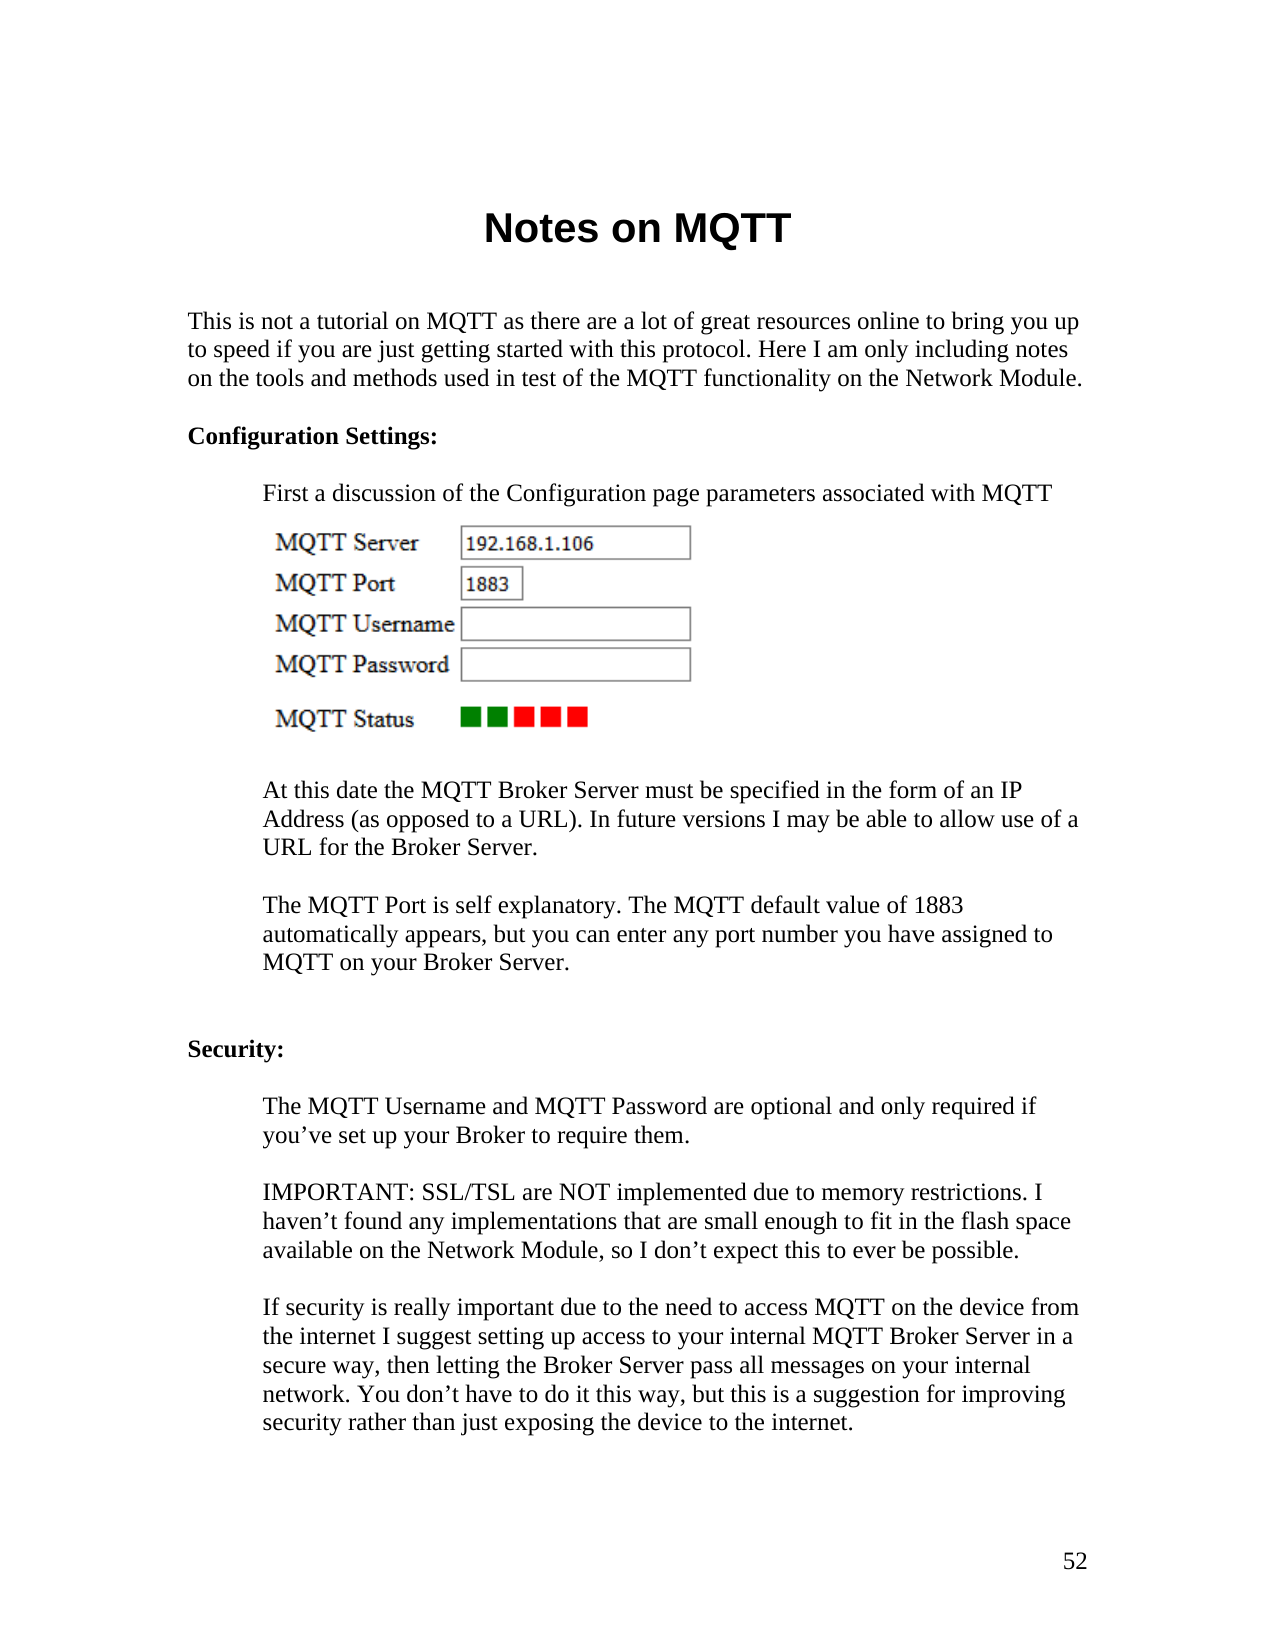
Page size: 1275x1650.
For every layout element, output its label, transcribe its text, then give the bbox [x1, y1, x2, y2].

text The MQTT Username and MQTT Password are optional and only required if you’ve set up your Broker to require them. [262, 1091, 1087, 1149]
text Configuration Settings: [187, 421, 1087, 449]
text This is not a tutorial on MQTT as there are a lot of great resources online to bring you up to speed if you are just getting started with this protocol. Here I am only including notes on the tools and methods used in test of the MQTT functionality on the Network Module. [187, 306, 1087, 392]
picture [262, 507, 718, 746]
text First a discussion of the Configuration page parameters associated with MQTT [262, 478, 1087, 507]
text If security is really important due to the need to access MQTT on the device from the internet I suggest setting up access to your internal MQTT Broker Server in a secure way, then letting the Broker Server pass all messages on your internal network. You don’t have to do it this way, but this is a suggestion for improving security rather than just exposing the device to the internet. [262, 1292, 1087, 1436]
text The MQTT Port is self explanatory. The MQTT default value of 1883 automatically appears, but you can enter any port number you have assigned to MQTT on your Broker Server. [262, 890, 1087, 976]
subtitle Notes on MQTT [187, 204, 1087, 252]
text Security: [187, 1034, 1087, 1062]
text At this date the MQTT Broker Server must be specified in the form of an IP Address (as opposed to a URL). In future versions I may be able to allow use of a URL for the Broker Server. [262, 775, 1087, 861]
text IMPORTANT: SSL/TSL are NOT implemented due to memory restrictions. I haven’t found any implementations that are small enough to fit in the flash space available on the Network Module, so I don’t expect this to ever be possible. [262, 1177, 1087, 1264]
